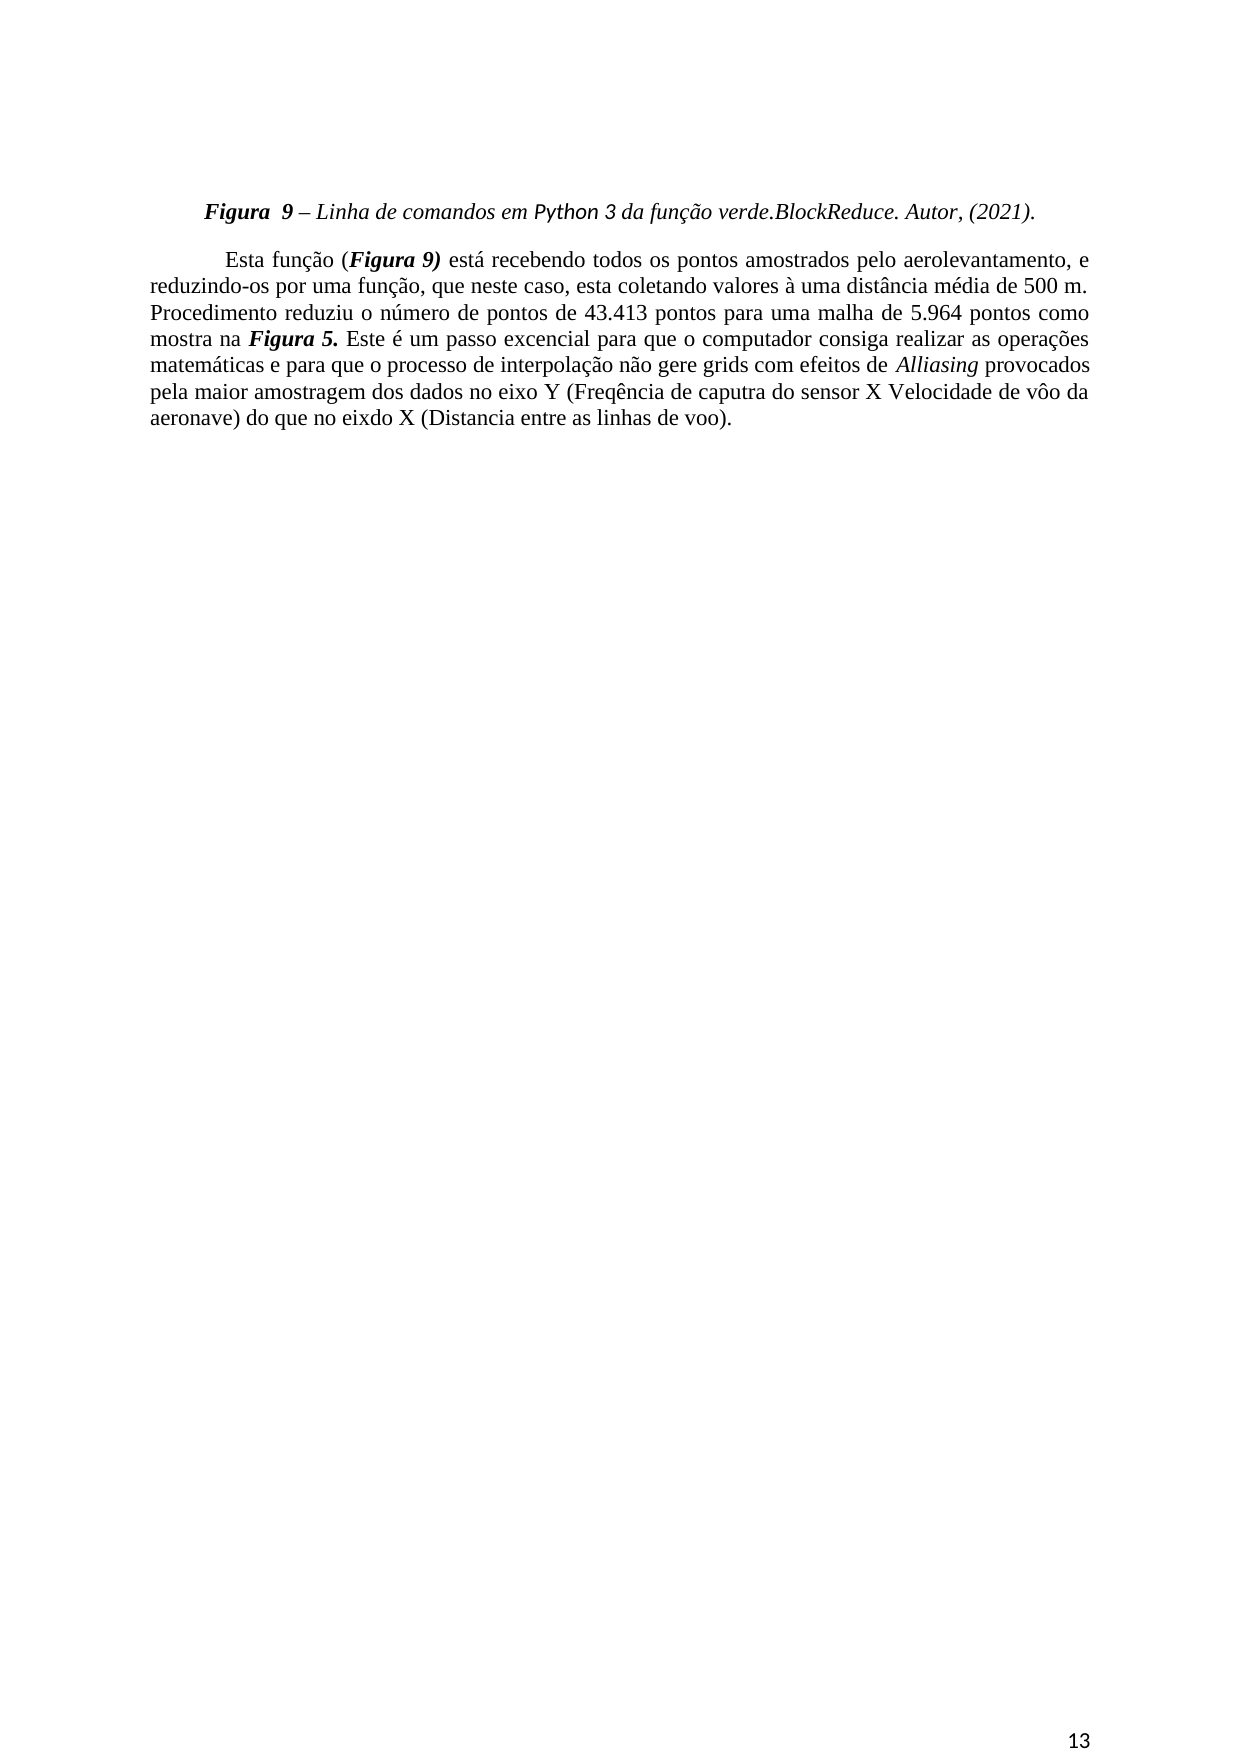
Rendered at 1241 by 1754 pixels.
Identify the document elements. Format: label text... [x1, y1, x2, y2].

text Esta função (Figura 9) está recebendo todos os pontos amostrados pelo aerolevantamento, e reduzindo-os por uma função, que neste caso, esta coletando valores à uma distância média de 500 m. Procedimento reduziu o número de pontos de 43.413 pontos para uma malha de 5.964 pontos como mostra na Figura 5. Este é um passo excencial para que o computador consiga realizar as operações matemáticas e para que o processo de interpolação não gere grids com efeitos de Alliasing provocados pela maior amostragem dos dados no eixo Y (Freqência de caputra do sensor X Velocidade de vôo da aeronave) do que no eixdo X (Distancia entre as linhas de voo). [150, 246, 1090, 431]
text Figura 9 – Linha de comandos em Python 3 da função verde.BlockReduce. Autor, (2021). [150, 197, 1090, 225]
